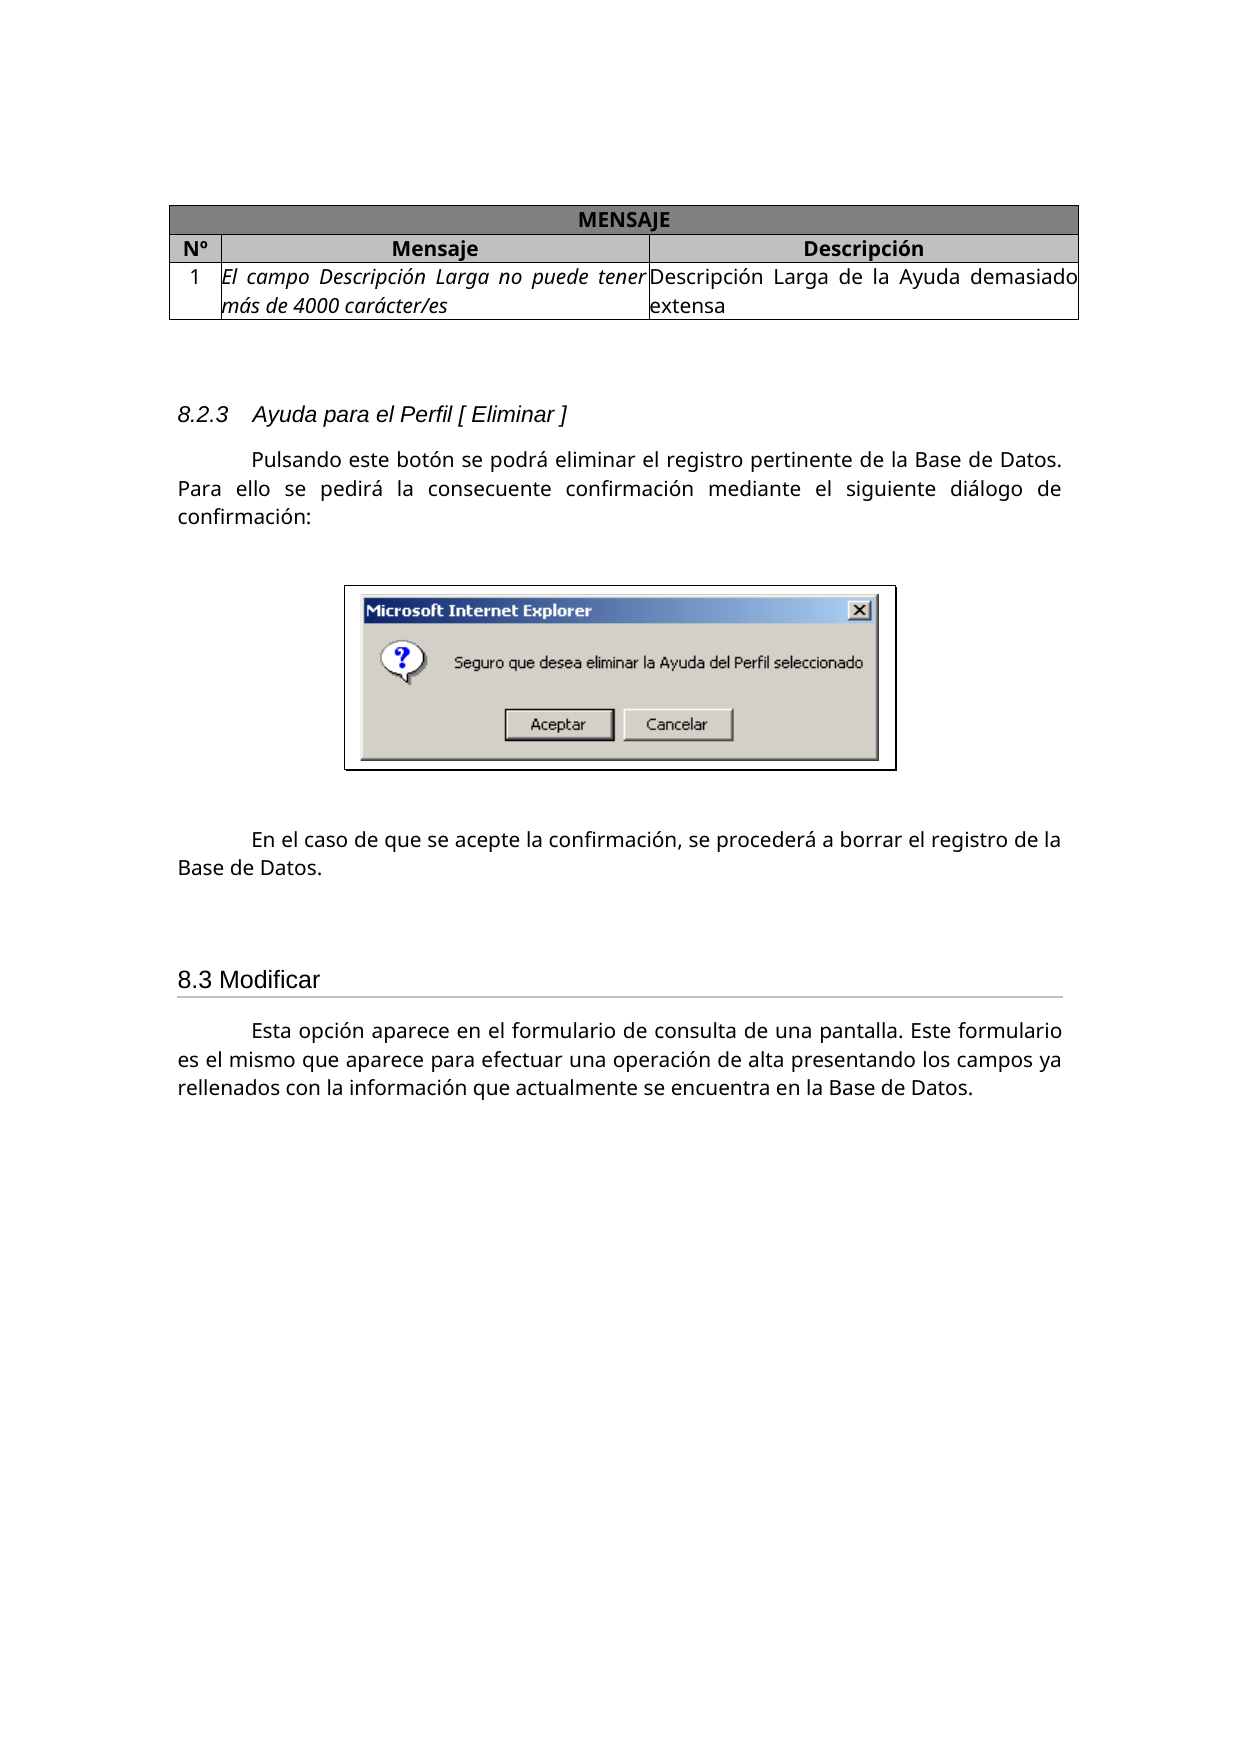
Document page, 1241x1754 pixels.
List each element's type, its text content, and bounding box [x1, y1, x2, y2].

text Pulsando este botón se podrá eliminar el registro pertinente de la Base de Datos. Para ello se pedirá la consecuente confirmación mediante el siguiente diálogo de confirmación: [177, 446, 1063, 531]
table_cell Descripción Larga de la Ayuda demasiado extensa [650, 263, 1078, 319]
text Esta opción aparece en el formulario de consulta de una pantalla. Este formulario es el mismo que aparece para efectuar una operación de alta presentando los campos ya rellenados con la información que actualmente se encuentra en la Base de Datos. [177, 1017, 1063, 1102]
subtitle Ayuda para el Perfil [ Eliminar ] [177, 401, 1063, 427]
table_cell El campo Descripción Larga no puede tener más de 4000 carácter/es [222, 263, 649, 319]
subtitle 8.3 Modificar [177, 966, 1063, 996]
table_header MENSAJE [170, 206, 1078, 234]
picture [360, 594, 879, 761]
table_cell Mensaje [222, 235, 649, 262]
text En el caso de que se acepte la confirmación, se procederá a borrar el registro de la Base de Datos. [177, 825, 1063, 882]
table_cell 1 [170, 263, 221, 319]
table_cell Descripción [650, 235, 1078, 262]
table_cell Nº [170, 235, 221, 262]
